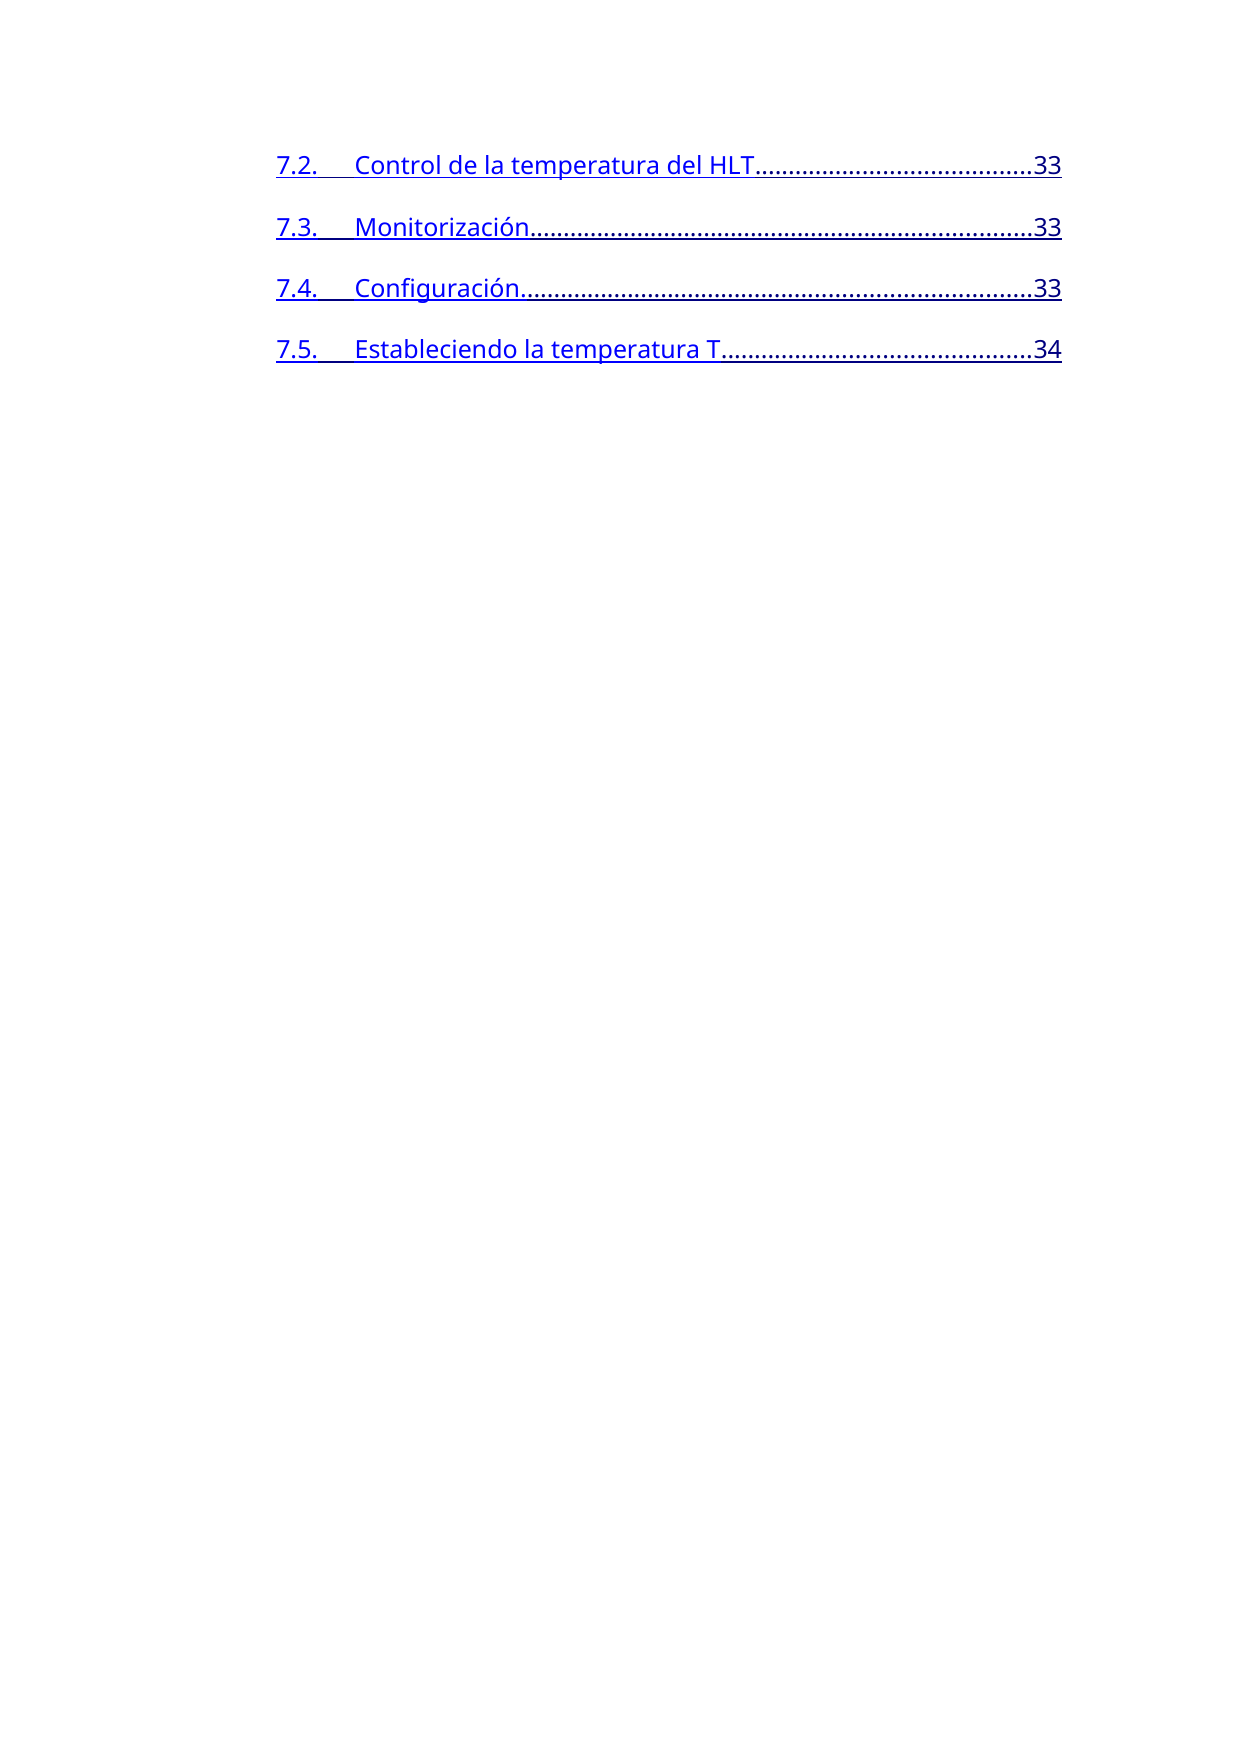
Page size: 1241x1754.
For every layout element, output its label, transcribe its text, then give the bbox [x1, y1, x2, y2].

text 7.2. Control de la temperatura del HLT 33 [276, 148, 1063, 182]
text 7.3. Monitorización 33 [276, 209, 1063, 243]
text 7.4. Configuración. 33 [276, 271, 1063, 305]
text 7.5. Estableciendo la temperatura T 34 [276, 332, 1063, 366]
